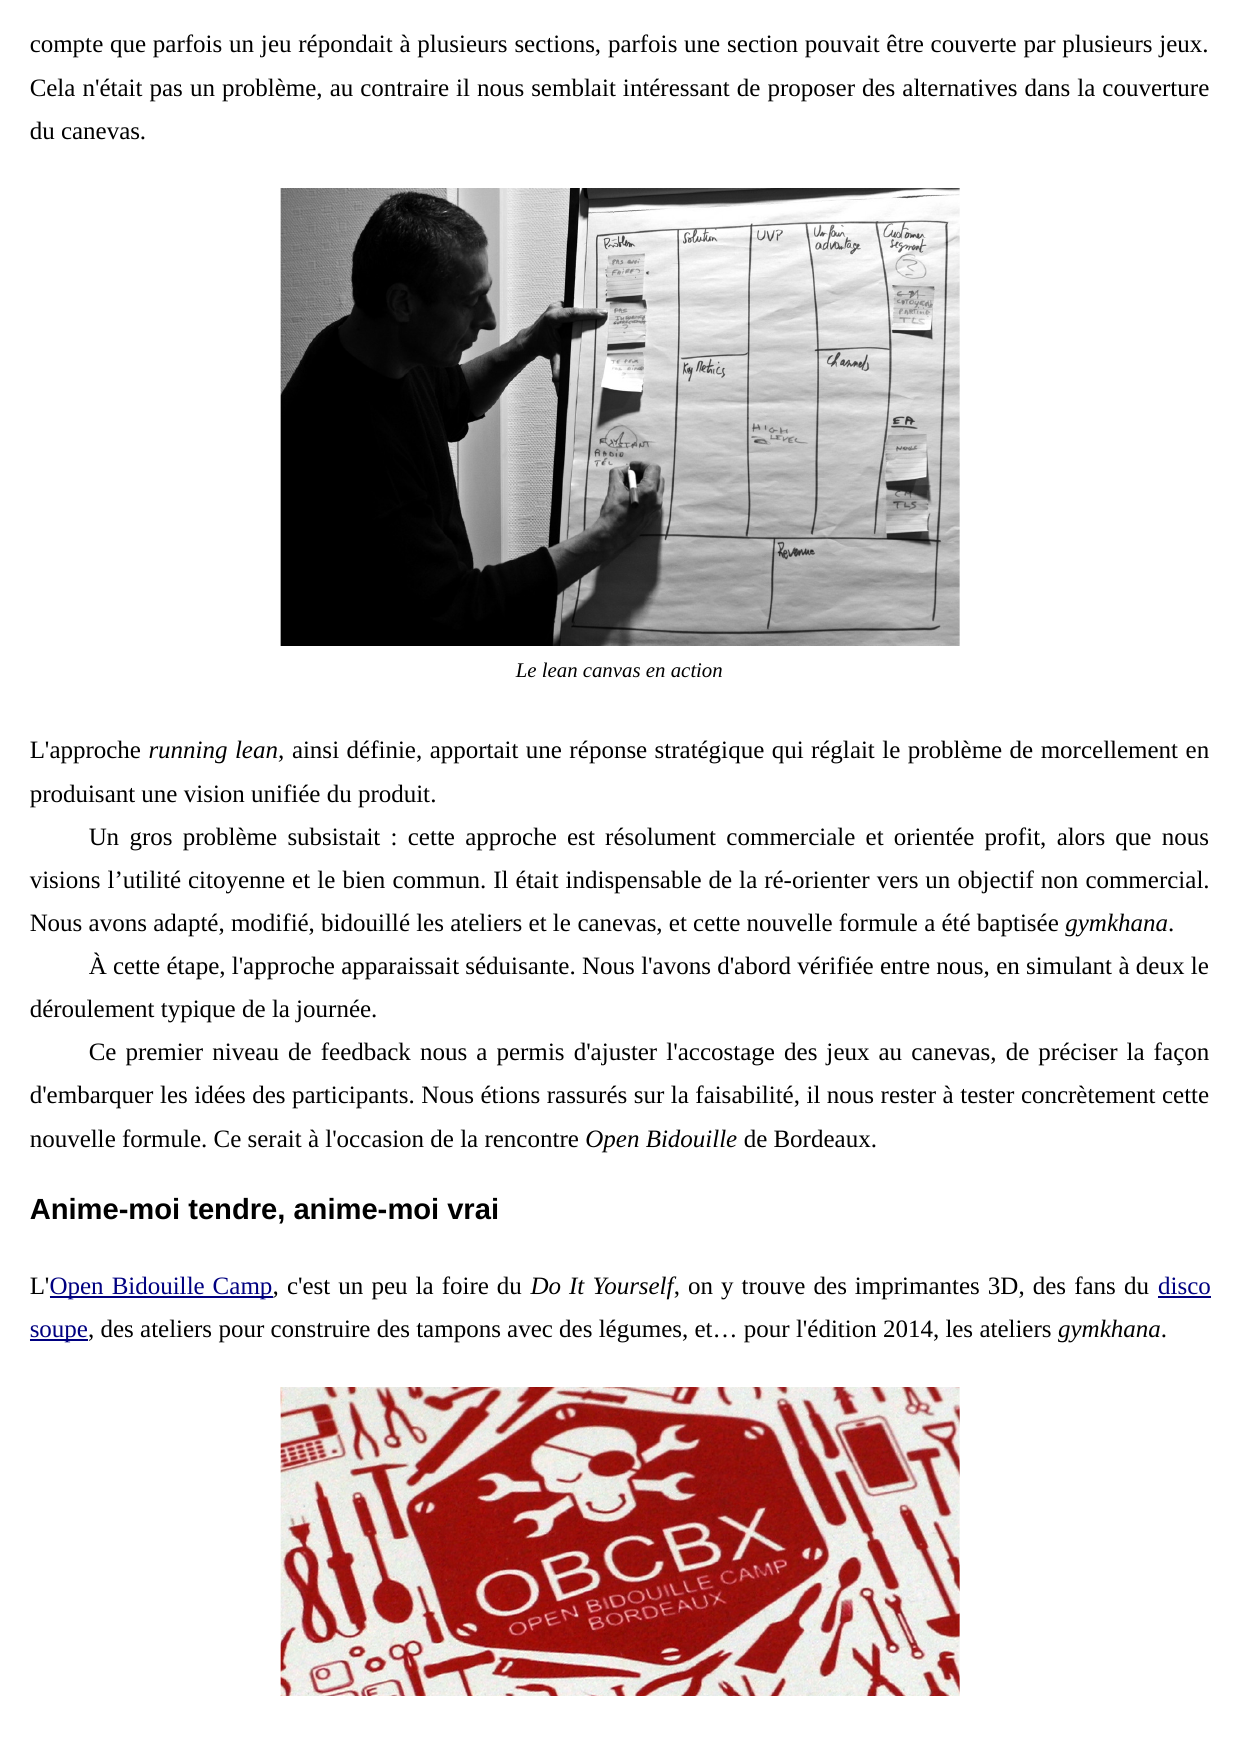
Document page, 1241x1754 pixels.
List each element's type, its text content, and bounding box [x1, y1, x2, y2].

text Un gros problème subsistait : cette approche est résolument commerciale et orientée profit, alors que nous visions l’utilité citoyenne et le bien commun. Il était indispensable de la ré-orienter vers un objectif non commercial. Nous avons adapté, modifié, bidouillé les ateliers et le canevas, et cette nouvelle formule a été baptisée gymkhana. [29, 822, 1211, 937]
text L'Open Bidouille Camp, c'est un peu la foire du Do It Yourself, on y trouve des imprimantes 3D, des fans du disco soupe, des ateliers pour construire des tampons avec des légumes, et… pour l'édition 2014, les ateliers gymkhana. [29, 1271, 1211, 1343]
text À cette étape, l'approche apparaissait séduisante. Nous l'avons d'abord vérifiée entre nous, en simulant à deux le déroulement typique de la journée. [29, 951, 1211, 1023]
text Le lean canvas en action [29, 159, 1211, 682]
picture [280, 188, 960, 646]
subtitle Anime-moi tendre, anime-moi vrai [29, 1192, 1211, 1225]
text compte que parfois un jeu répondait à plusieurs sections, parfois une section pouvait être couverte par plusieurs jeux. Cela n'était pas un problème, au contraire il nous semblait intéressant de proposer des alternatives dans la couverture du canevas. [29, 29, 1211, 144]
text Ce premier niveau de feedback nous a permis d'ajuster l'accostage des jeux au canevas, de préciser la façon d'embarquer les idées des participants. Nous étions rassurés sur la faisabilité, il nous rester à tester concrètement cette nouvelle formule. Ce serait à l'occasion de la rencontre Open Bidouille de Bordeaux. [29, 1037, 1211, 1152]
picture [280, 1387, 960, 1696]
text L'approche running lean, ainsi définie, apportait une réponse stratégique qui réglait le problème de morcellement en produisant une vision unifiée du produit. [29, 736, 1211, 807]
